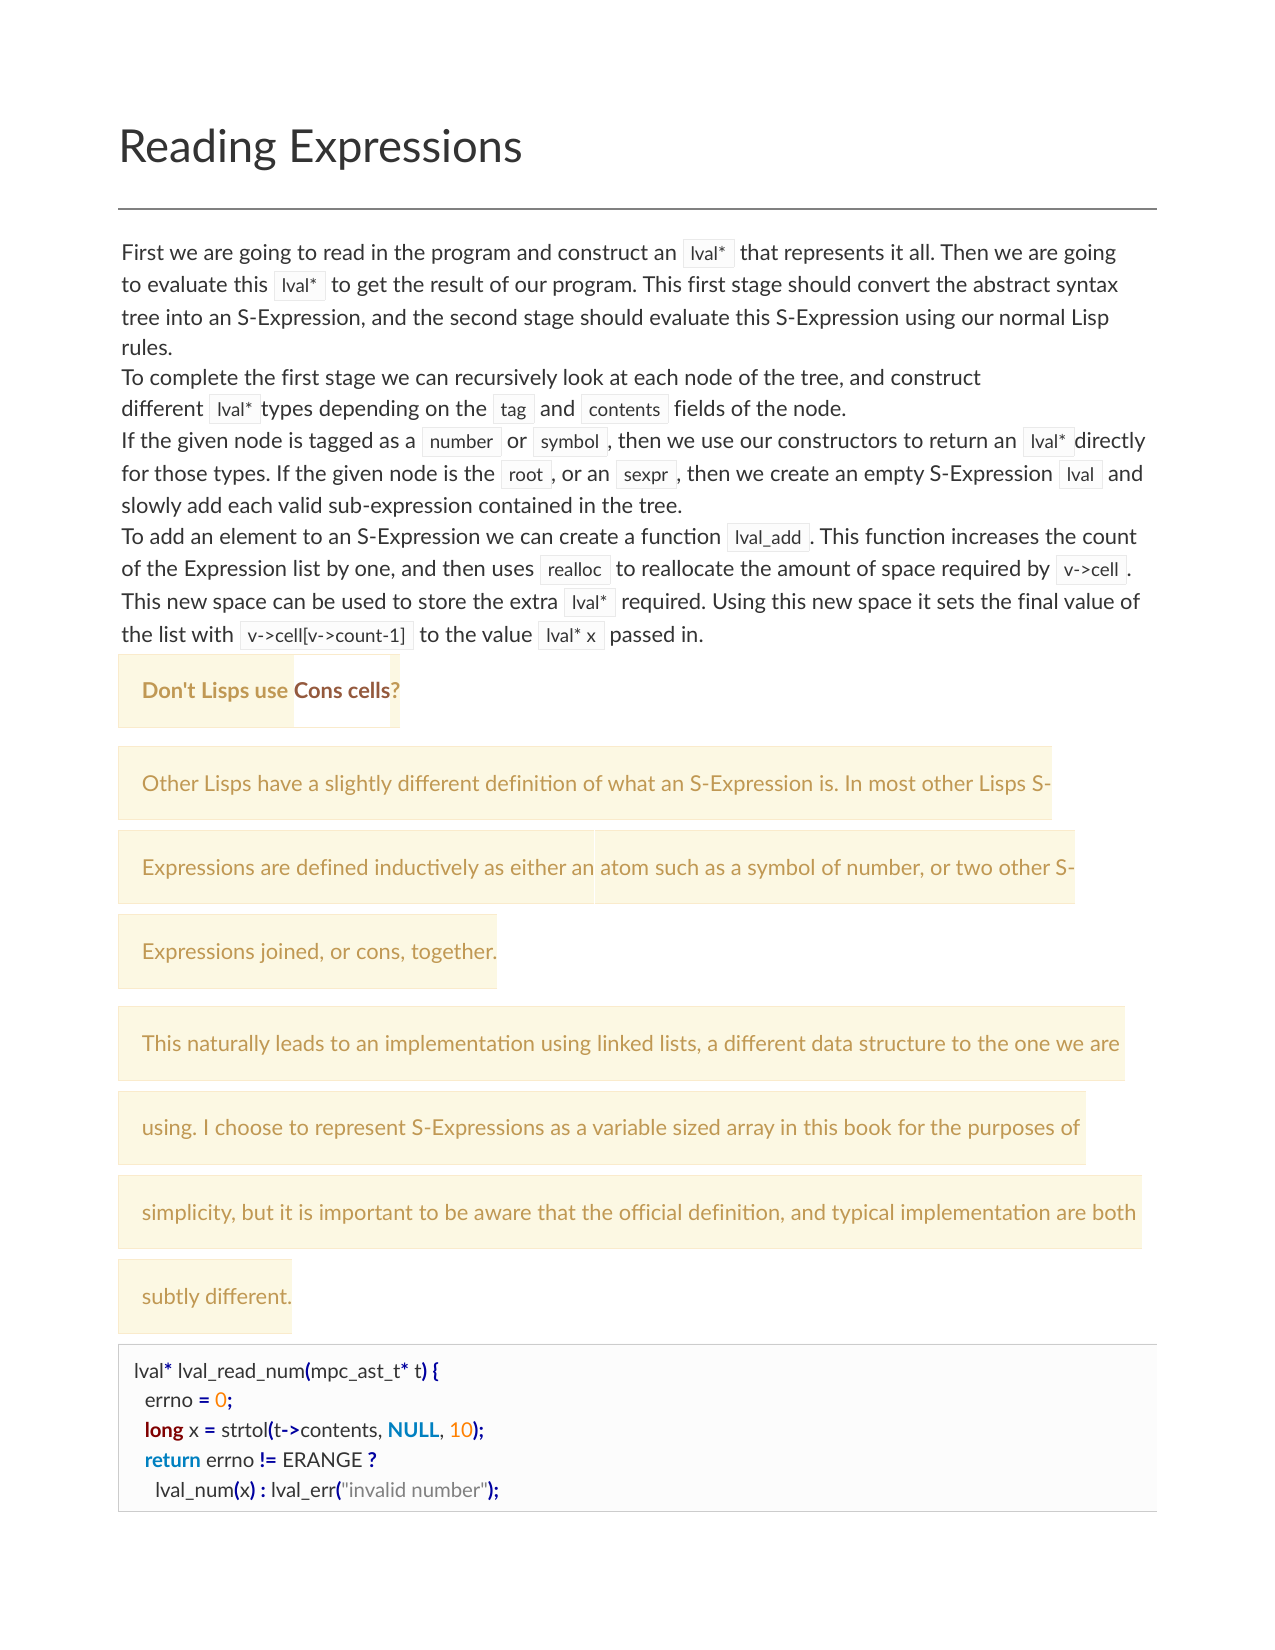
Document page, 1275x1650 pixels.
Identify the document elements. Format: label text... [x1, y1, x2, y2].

text lval* lval_read_num(mpc_ast_t* t) { [119, 1345, 1157, 1373]
text To add an element to an S-Expression we can create a function lval_add. This function increases the count of the Expression list by one, and then uses realloc to reallocate the amount of space required by v->cell. This new space can be used to store the extra lval* required. Using this new space it sets the final value of the list with v->cell[v->count-1] to the value lval* x passed in. [121, 522, 1154, 649]
text return errno != ERANGE ? [119, 1433, 1157, 1462]
text To complete the first stage we can recursively look at each node of the tree, and construct different lval*types depending on the tag and contents fields of the node. [121, 364, 1154, 423]
text Other Lisps have a slightly different definition of what an S-Expression is. In most other Lisps S-Expressions are defined inductively as either an atom such as a symbol of number, or two other S-Expressions joined, or cons, together. [118, 746, 1157, 988]
text First we are going to read in the program and construct an lval* that represents it all. Then we are going to evaluate this lval* to get the result of our program. This first stage should convert the abstract syntax tree into an S-Expression, and the second stage should evaluate this S-Expression using our normal Lisp rules. [121, 238, 1154, 360]
text errno = 0; [119, 1373, 1157, 1403]
text long x = strtol(t->contents, NULL, 10); [119, 1403, 1157, 1433]
text Don't Lisps use Cons cells? [119, 654, 1157, 727]
subtitle Reading Expressions [118, 118, 1157, 172]
text If the given node is tagged as a number or symbol, then we use our constructors to return an lval*directly for those types. If the given node is the root, or an sexpr, then we create an empty S-Expression lval and slowly add each valid sub-expression contained in the tree. [121, 427, 1154, 519]
text This naturally leads to an implementation using linked lists, a different data structure to the one we are using. I choose to represent S-Expressions as a variable sized array in this book for the purposes of simplicity, but it is important to be aware that the official definition, and typical implementation are both subtly different. [118, 1006, 1157, 1333]
text lval_num(x) : lval_err("invalid number"); [119, 1462, 1157, 1511]
